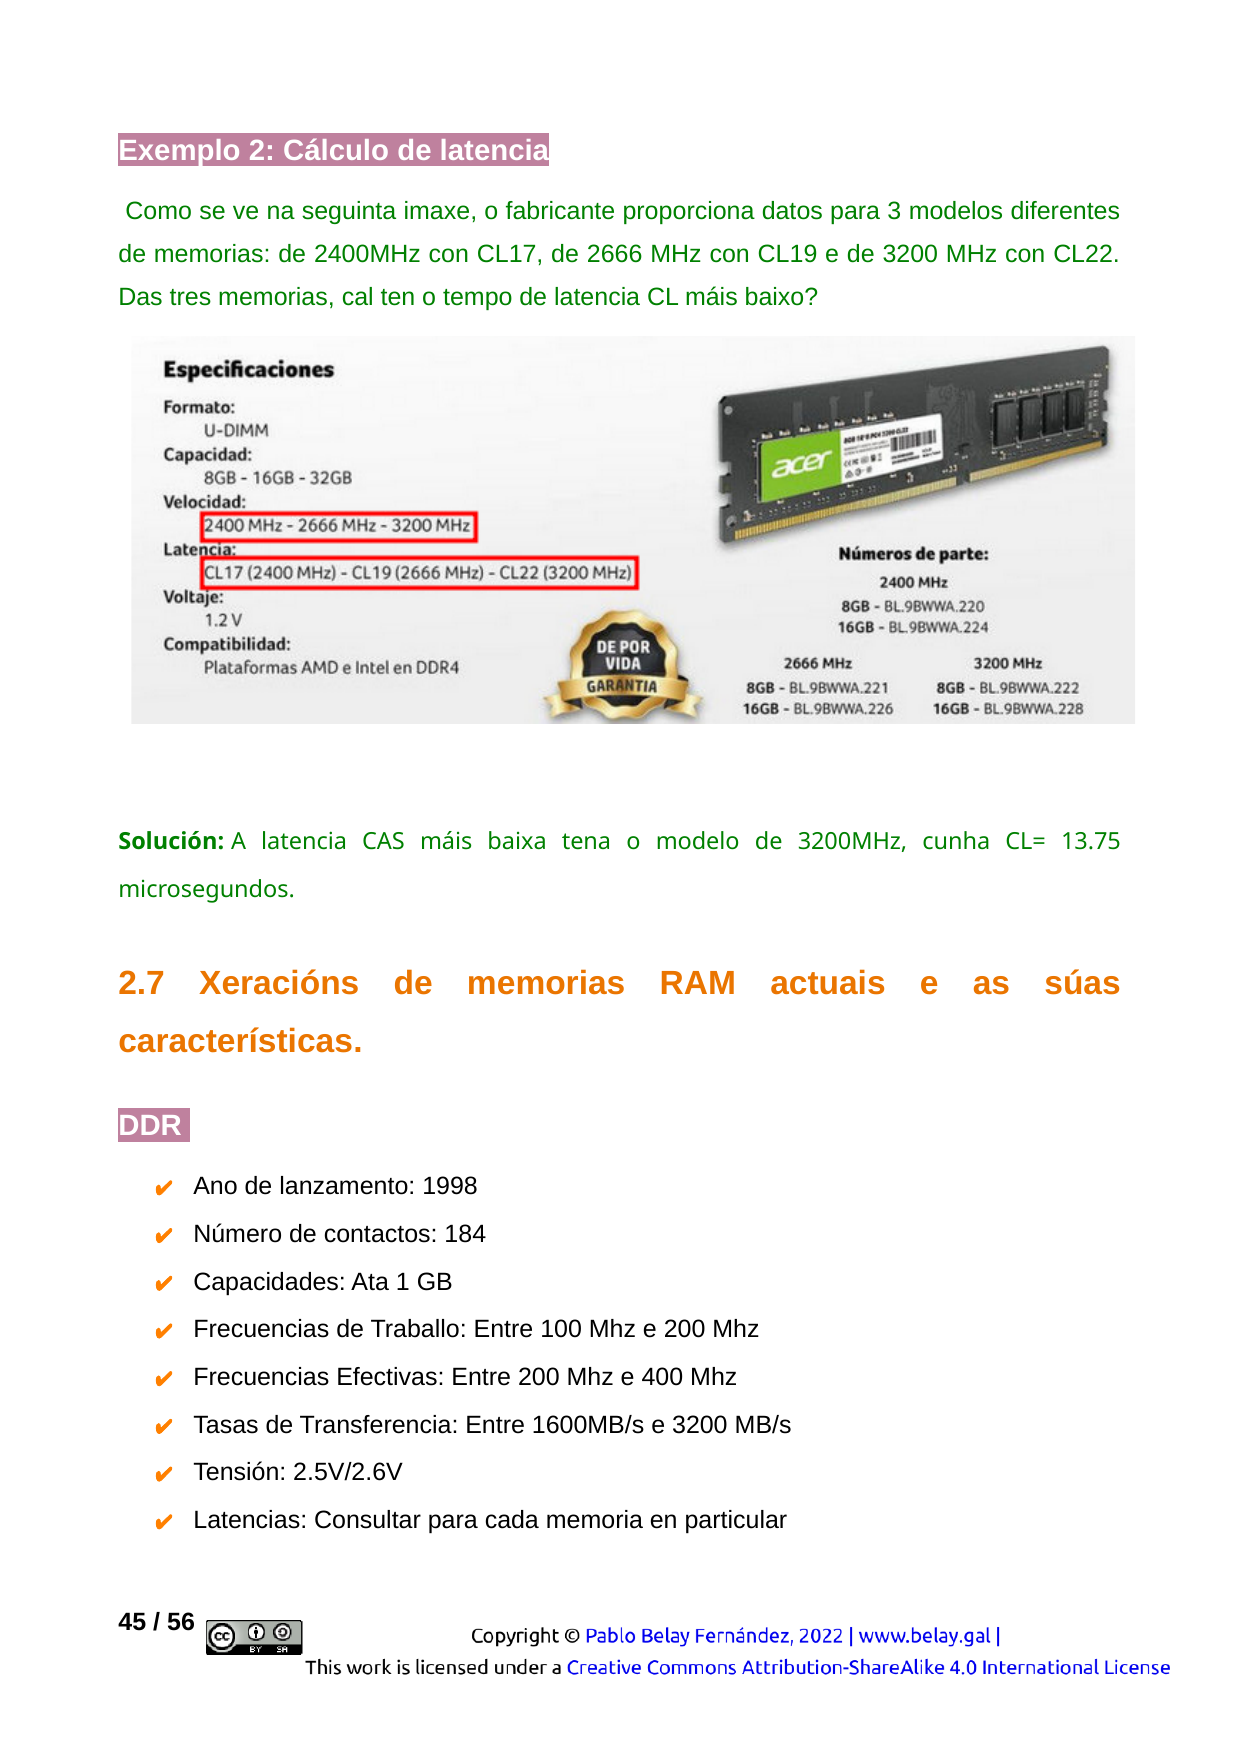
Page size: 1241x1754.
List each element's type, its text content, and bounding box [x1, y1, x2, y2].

list Latencias: Consultar para cada memoria en particular [156, 1505, 1122, 1534]
list Frecuencias de Traballo: Entre 100 Mhz e 200 Mhz [156, 1314, 1122, 1343]
list Tasas de Transferencia: Entre 1600MB/s e 3200 MB/s [156, 1409, 1122, 1438]
list Capacidades: Ata 1 GB [156, 1266, 1122, 1295]
list Frecuencias Efectivas: Entre 200 Mhz e 400 Mhz [156, 1362, 1122, 1391]
list Número de contactos: 184 [156, 1219, 1122, 1248]
text Solución: A latencia CAS máis baixa tena o modelo de 3200MHz, cunha CL= 13.75 microsegundos. [118, 824, 1122, 904]
list Tensión: 2.5V/2.6V [156, 1457, 1122, 1486]
subtitle 2.7 Xeracións de memorias RAM actuais e as súas características. [118, 963, 1122, 1059]
text Como se ve na seguinta imaxe, o fabricante proporciona datos para 3 modelos diferentes de memorias: de 2400MHz con CL17, de 2666 MHz con CL19 e de 3200 MHz con CL22. Das tres memorias, cal ten o tempo de latencia CL máis baixo? [118, 196, 1122, 311]
subtitle DDR [190, 1108, 1122, 1142]
picture [200, 1604, 1205, 1690]
subtitle Exemplo 2: Cálculo de latencia [549, 133, 1122, 166]
list Ano de lanzamento: 1998 [156, 1171, 1122, 1200]
picture [131, 336, 1136, 724]
